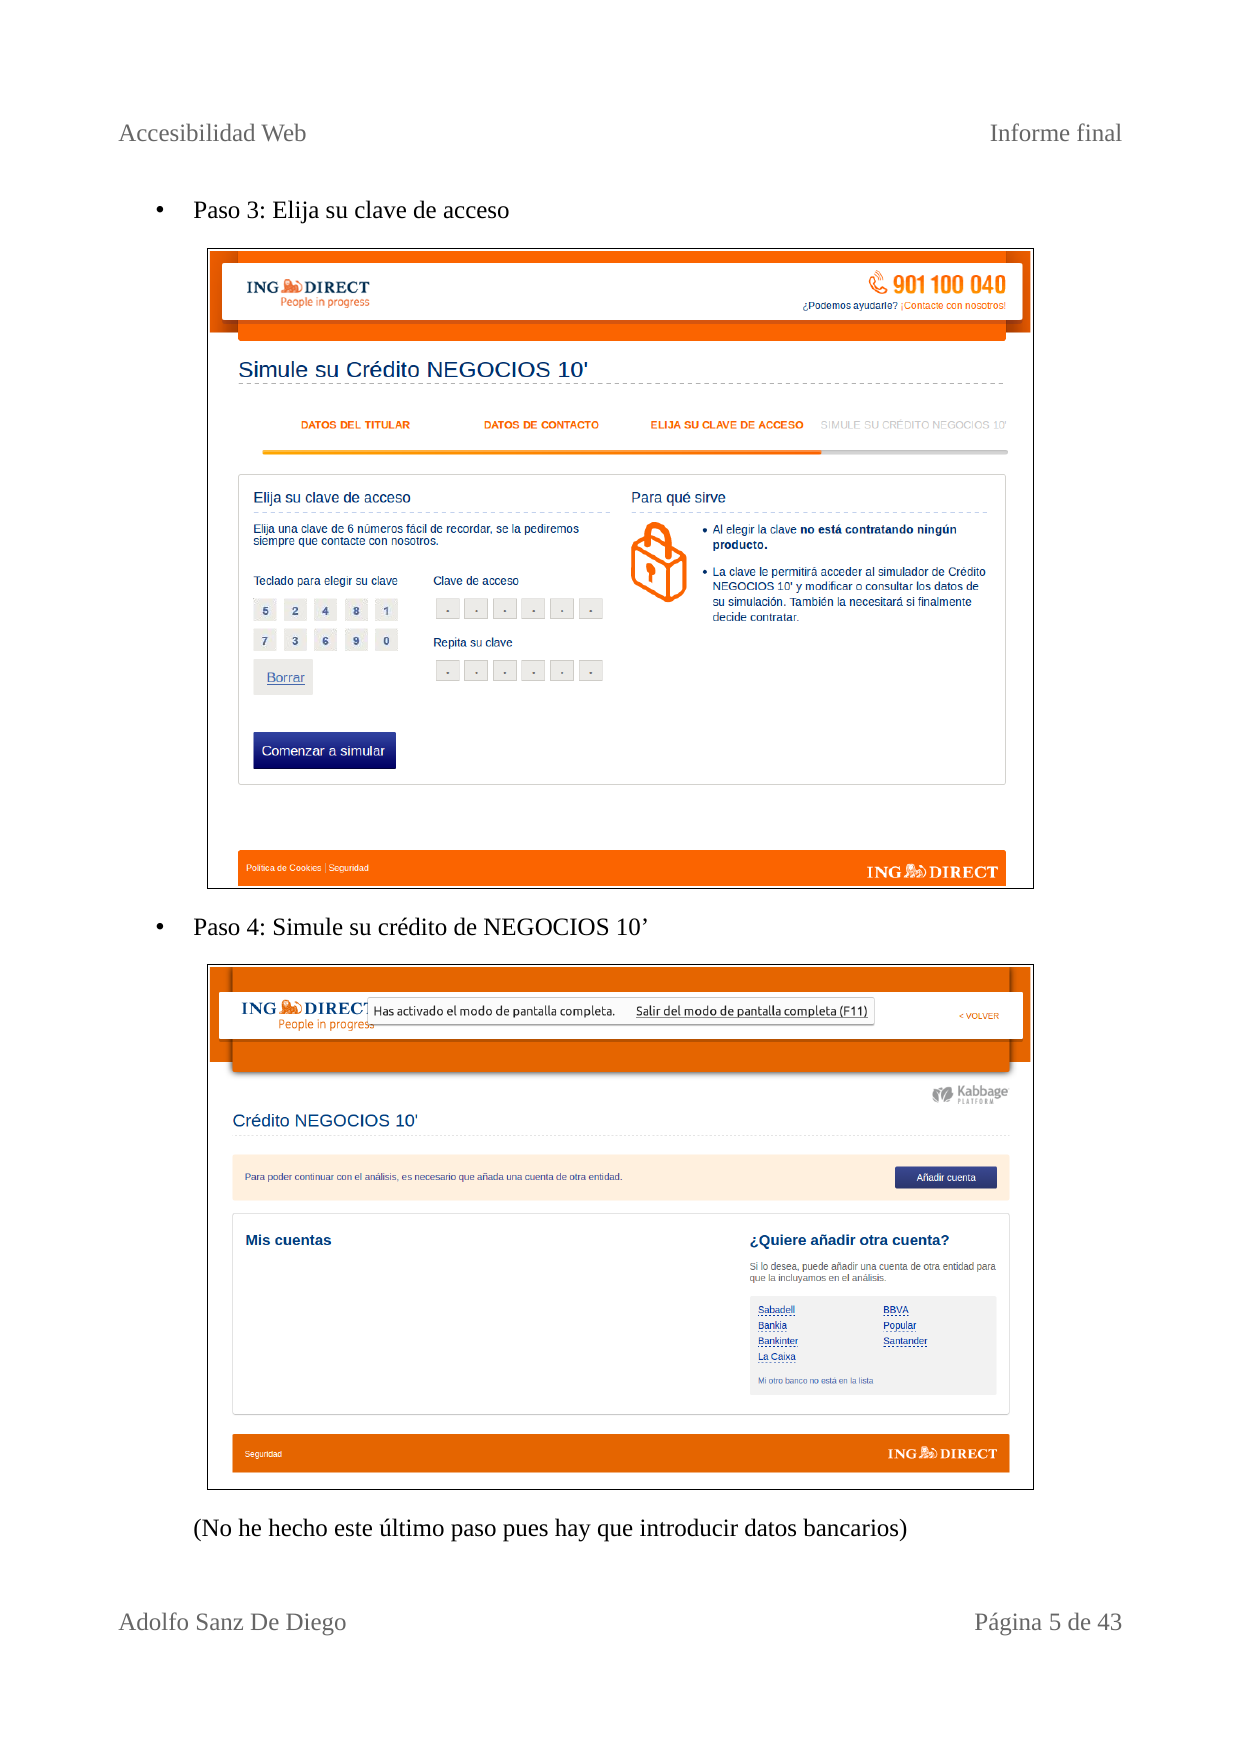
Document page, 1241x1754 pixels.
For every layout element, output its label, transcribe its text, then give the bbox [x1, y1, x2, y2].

list Paso 4: Simule su crédito de NEGOCIOS 10’ [156, 912, 1122, 941]
picture [209, 251, 1031, 886]
picture [209, 967, 1031, 1487]
list (No he hecho este último paso pues hay que introducir datos bancarios) [156, 1513, 1122, 1542]
list Paso 3: Elija su clave de acceso [156, 196, 1122, 224]
